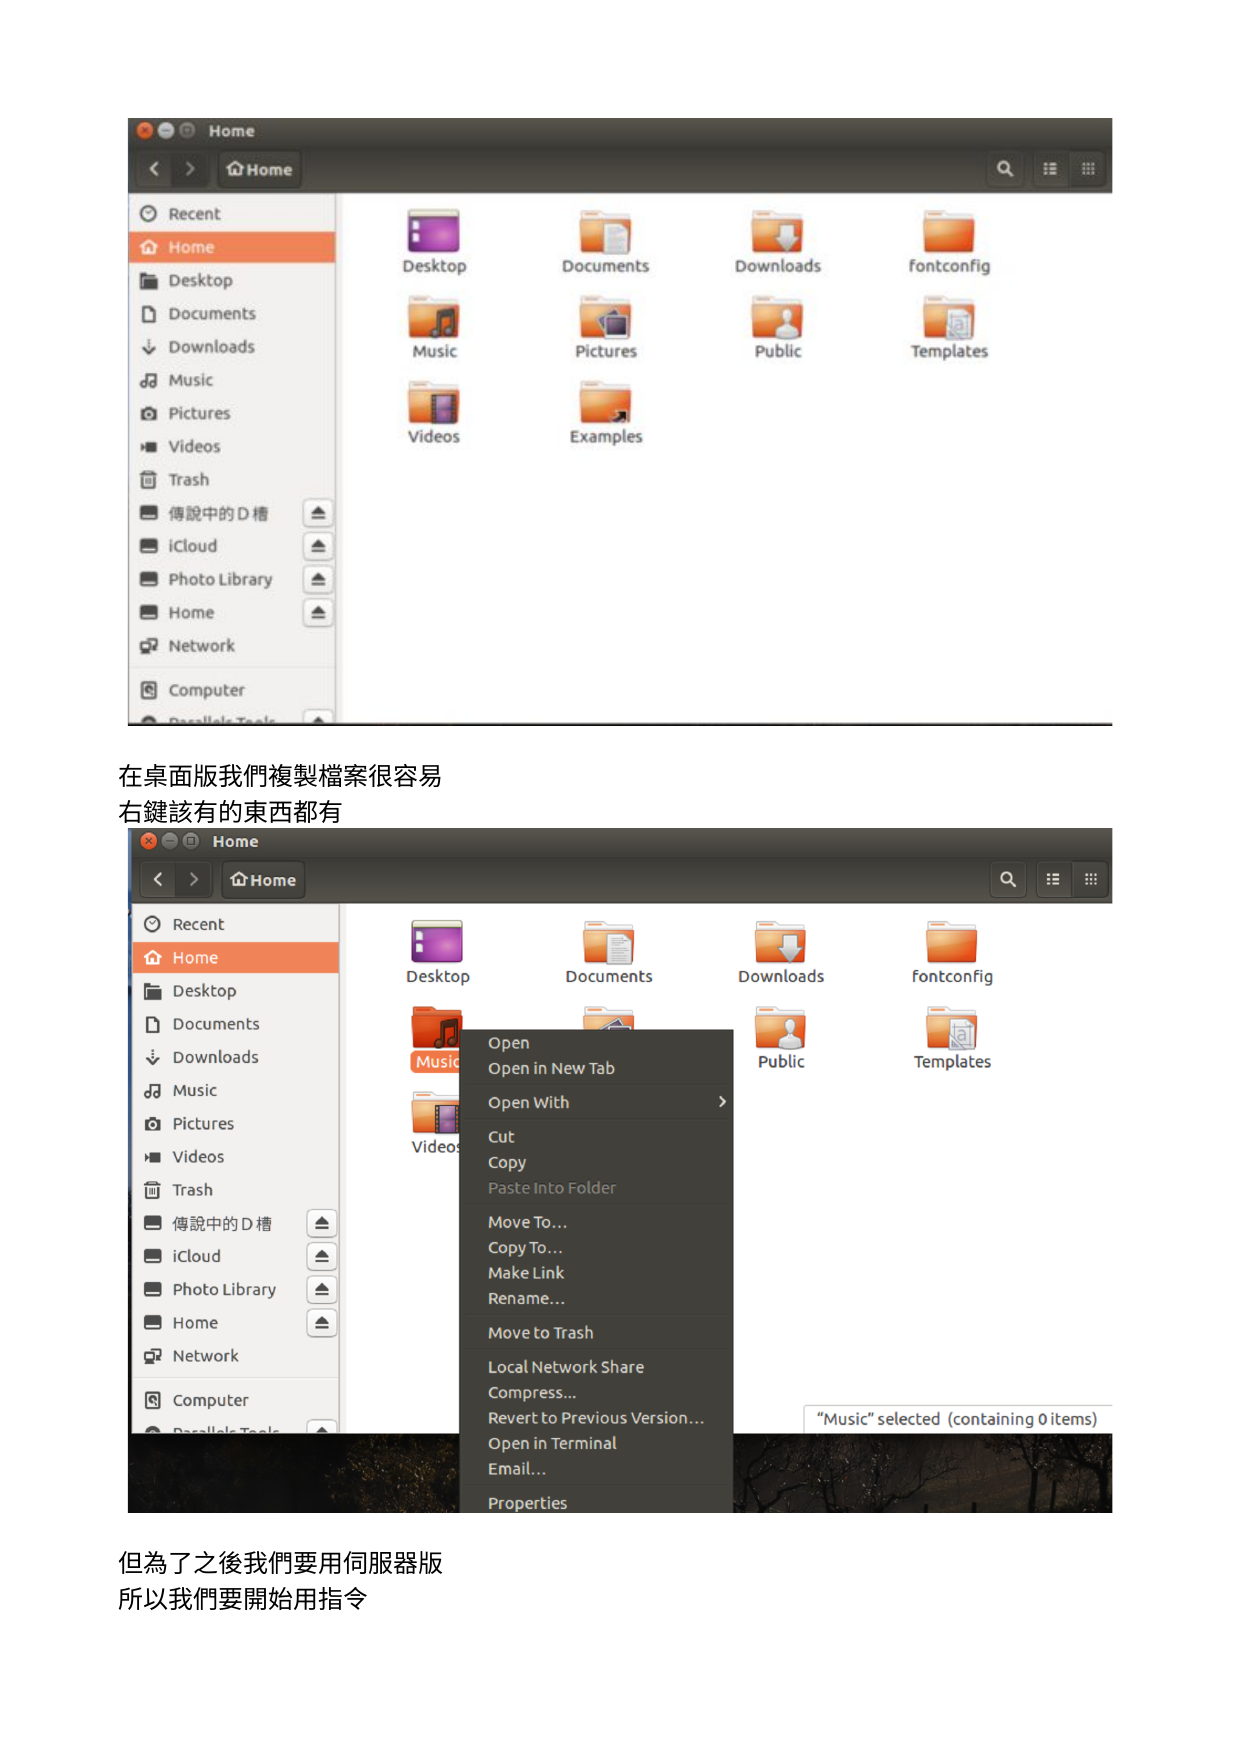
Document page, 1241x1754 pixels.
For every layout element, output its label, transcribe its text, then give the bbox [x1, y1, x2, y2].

text 但為了之後我們要用伺服器版 [118, 1543, 1122, 1579]
text 在桌面版我們複製檔案很容易 [118, 756, 1122, 793]
text 所以我們要開始用指令 [118, 1579, 1122, 1616]
picture [127, 118, 1113, 726]
text 右鍵該有的東西都有 [118, 793, 1122, 829]
picture [127, 828, 1113, 1513]
